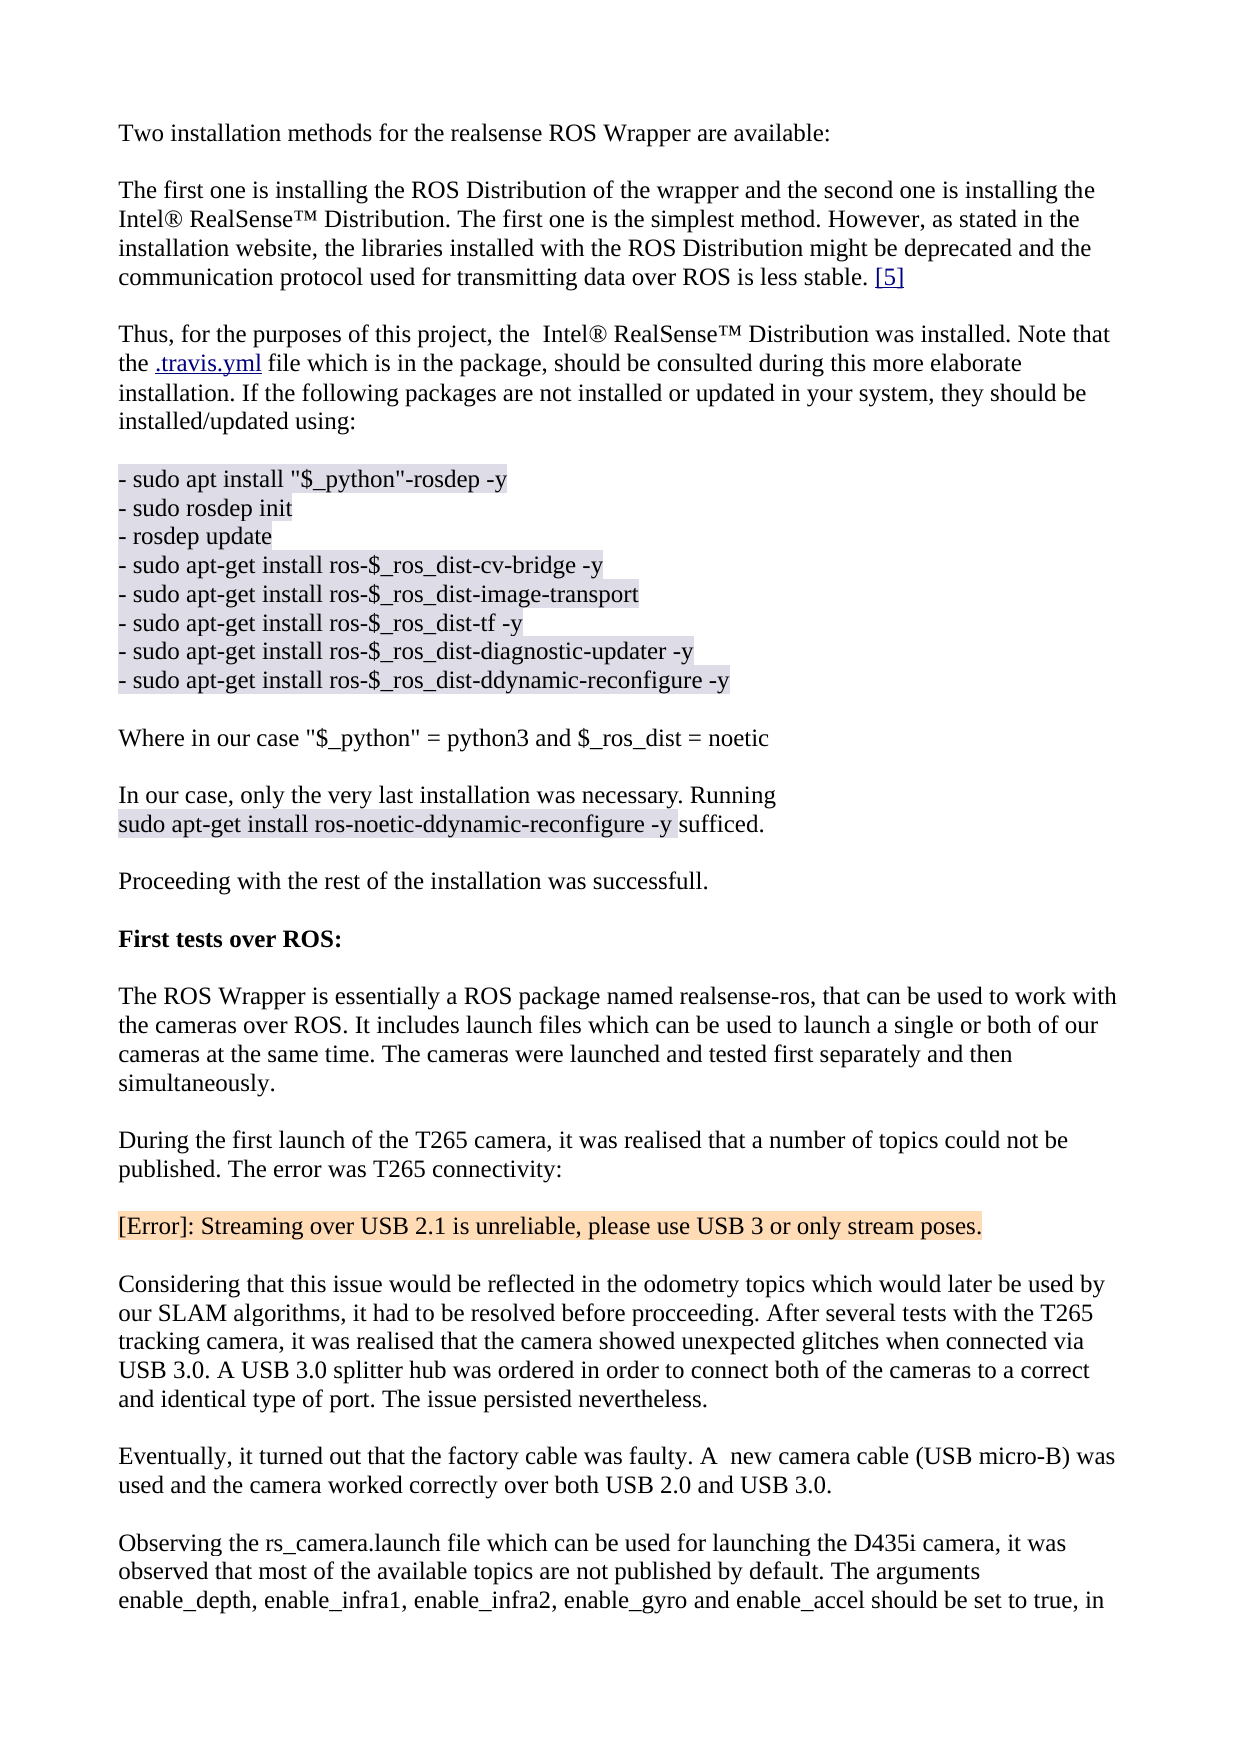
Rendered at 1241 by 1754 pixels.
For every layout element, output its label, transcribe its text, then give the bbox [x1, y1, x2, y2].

text - sudo apt-get install ros-$_ros_dist-tf -y [118, 608, 1122, 636]
text - rosdep update [118, 521, 1122, 550]
text Considering that this issue would be reflected in the odometry topics which would later be used by our SLAM algorithms, it had to be resolved before procceeding. After several tests with the T265 tracking camera, it was realised that the camera showed unexpected glitches when connected via USB 3.0. A USB 3.0 splitter hub was ordered in order to connect both of the cameras to a correct and identical type of port. The issue persisted nevertheless. [118, 1269, 1122, 1413]
text - sudo apt-get install ros-$_ros_dist-ddynamic-reconfigure -y [118, 665, 1122, 694]
text Observing the rs_camera.launch file which can be used for launching the D435i camera, it was observed that most of the available topics are not published by default. The arguments enable_depth, enable_infra1, enable_infra2, enable_gyro and enable_accel should be set to true, in [118, 1528, 1122, 1614]
text Two installation methods for the realsense ROS Wrapper are available: [118, 118, 1122, 147]
text [Error]: Streaming over USB 2.1 is unreliable, please use USB 3 or only stream poses. [118, 1211, 1122, 1240]
text - sudo apt install "$_python"-rosdep -y [118, 464, 1122, 493]
text In our case, only the very last installation was necessary. Running [118, 780, 1122, 809]
text - sudo apt-get install ros-$_ros_dist-image-transport [118, 579, 1122, 608]
text Proceeding with the rest of the installation was successfull. [118, 866, 1122, 895]
text The ROS Wrapper is essentially a ROS package named realsense-ros, that can be used to work with the cameras over ROS. It includes launch files which can be used to launch a single or both of our cameras at the same time. The cameras were launched and tested first separately and then simultaneously. [118, 981, 1122, 1096]
text First tests over ROS: [118, 924, 1122, 953]
text During the first launch of the T265 camera, it was realised that a number of topics could not be published. The error was T265 connectivity: [118, 1125, 1122, 1183]
text - sudo apt-get install ros-$_ros_dist-diagnostic-updater -y [118, 636, 1122, 665]
text Eventually, it turned out that the factory cable was faulty. A new camera cable (USB micro-B) was used and the camera worked correctly over both USB 2.0 and USB 3.0. [118, 1441, 1122, 1499]
text Where in our case "$_python" = python3 and $_ros_dist = noetic [118, 723, 1122, 751]
text - sudo apt-get install ros-$_ros_dist-cv-bridge -y [118, 550, 1122, 579]
text sudo apt-get install ros-noetic-ddynamic-reconfigure -y sufficed. [118, 809, 1122, 838]
text The first one is installing the ROS Distribution of the wrapper and the second one is installing the Intel® RealSense™ Distribution. The first one is the simplest method. However, as stated in the installation website, the libraries installed with the ROS Distribution might be deprecated and the communication protocol used for transmitting data over ROS is less stable. [5] [118, 176, 1122, 291]
text - sudo rosdep init [118, 493, 1122, 521]
text Thus, for the purposes of this project, the Intel® RealSense™ Distribution was installed. Note that the .travis.yml file which is in the package, should be consulted during this more elaborate installation. If the following packages are not installed or updated in your system, they should be installed/updated using: [118, 319, 1122, 435]
